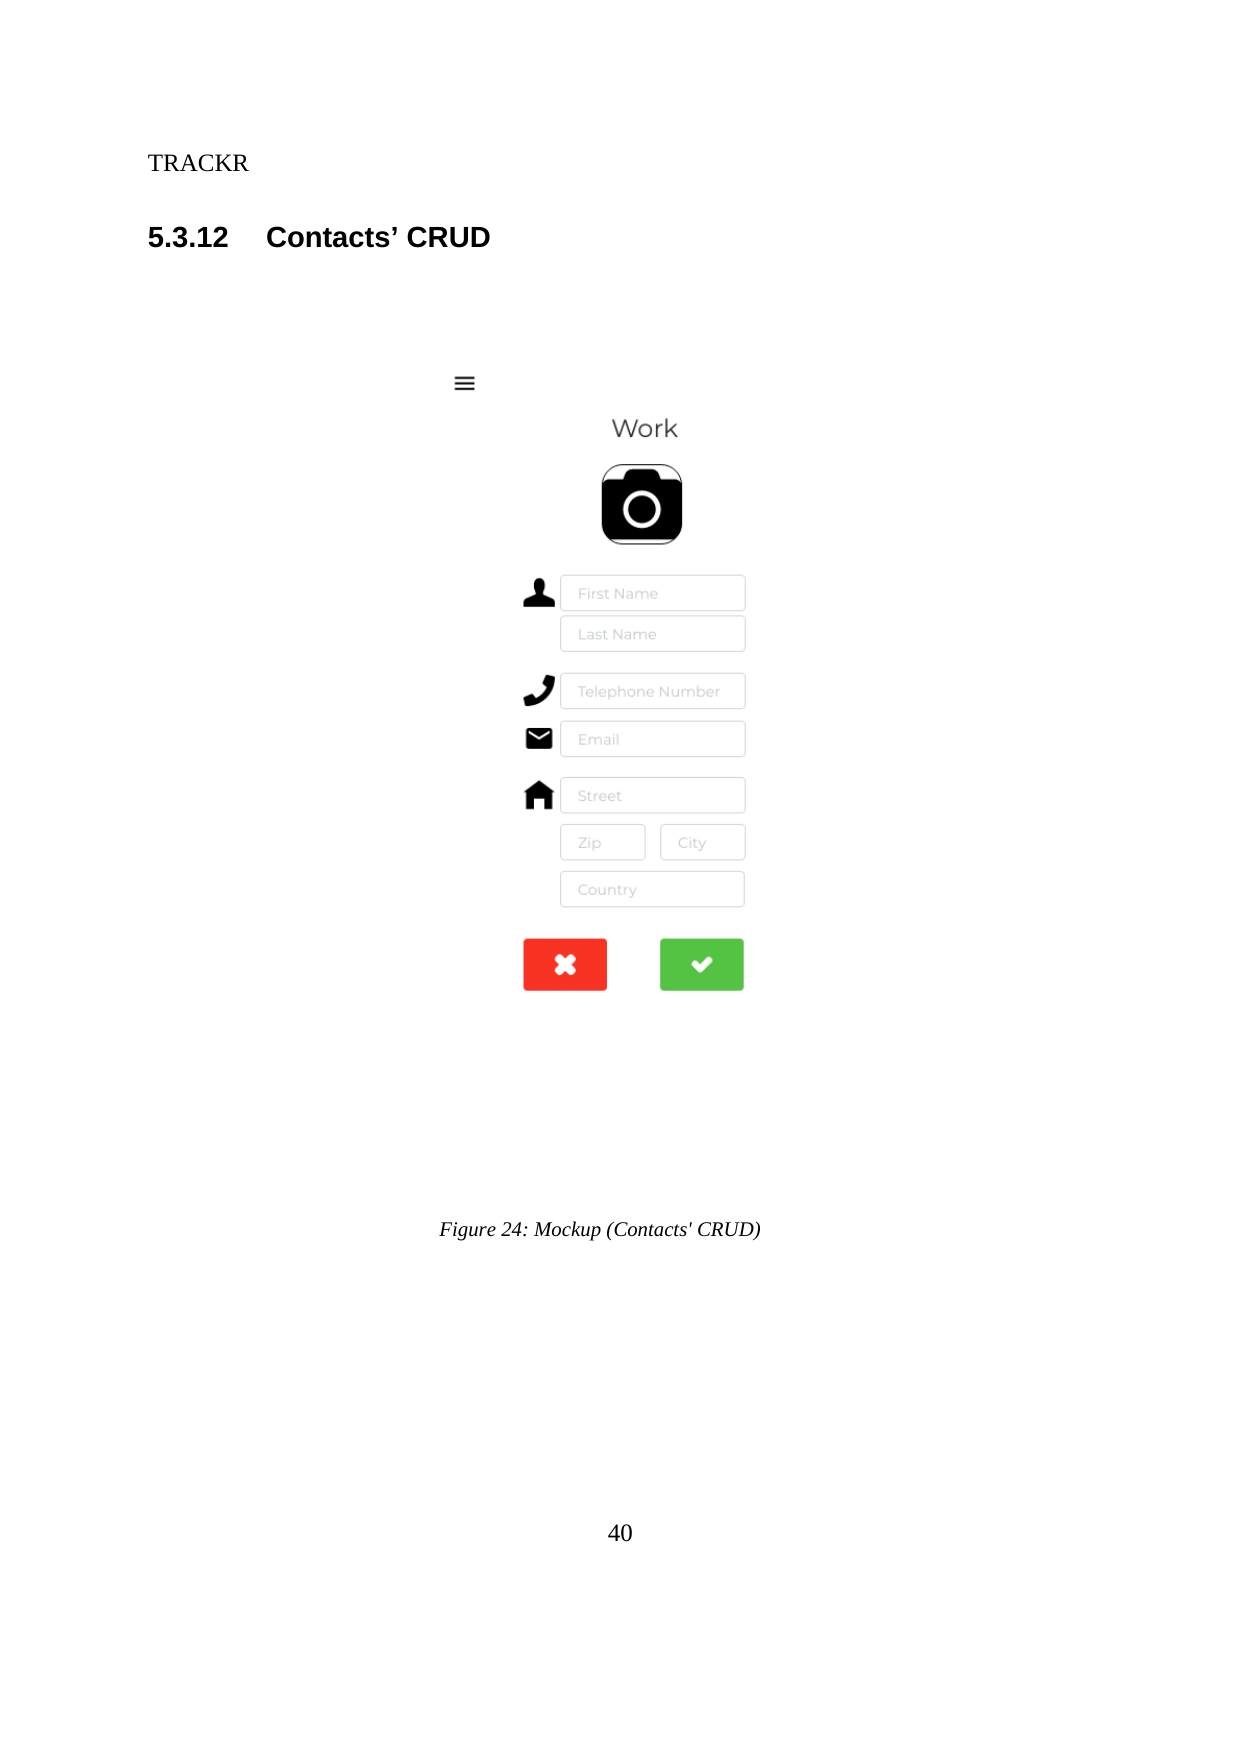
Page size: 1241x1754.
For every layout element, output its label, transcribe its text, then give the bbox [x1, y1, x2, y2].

text Figure 24: Mockup (Contacts' CRUD) [439, 1217, 845, 1241]
picture [439, 337, 846, 1217]
subtitle Contacts’ CRUD [148, 220, 1093, 254]
subtitle [439, 325, 845, 337]
